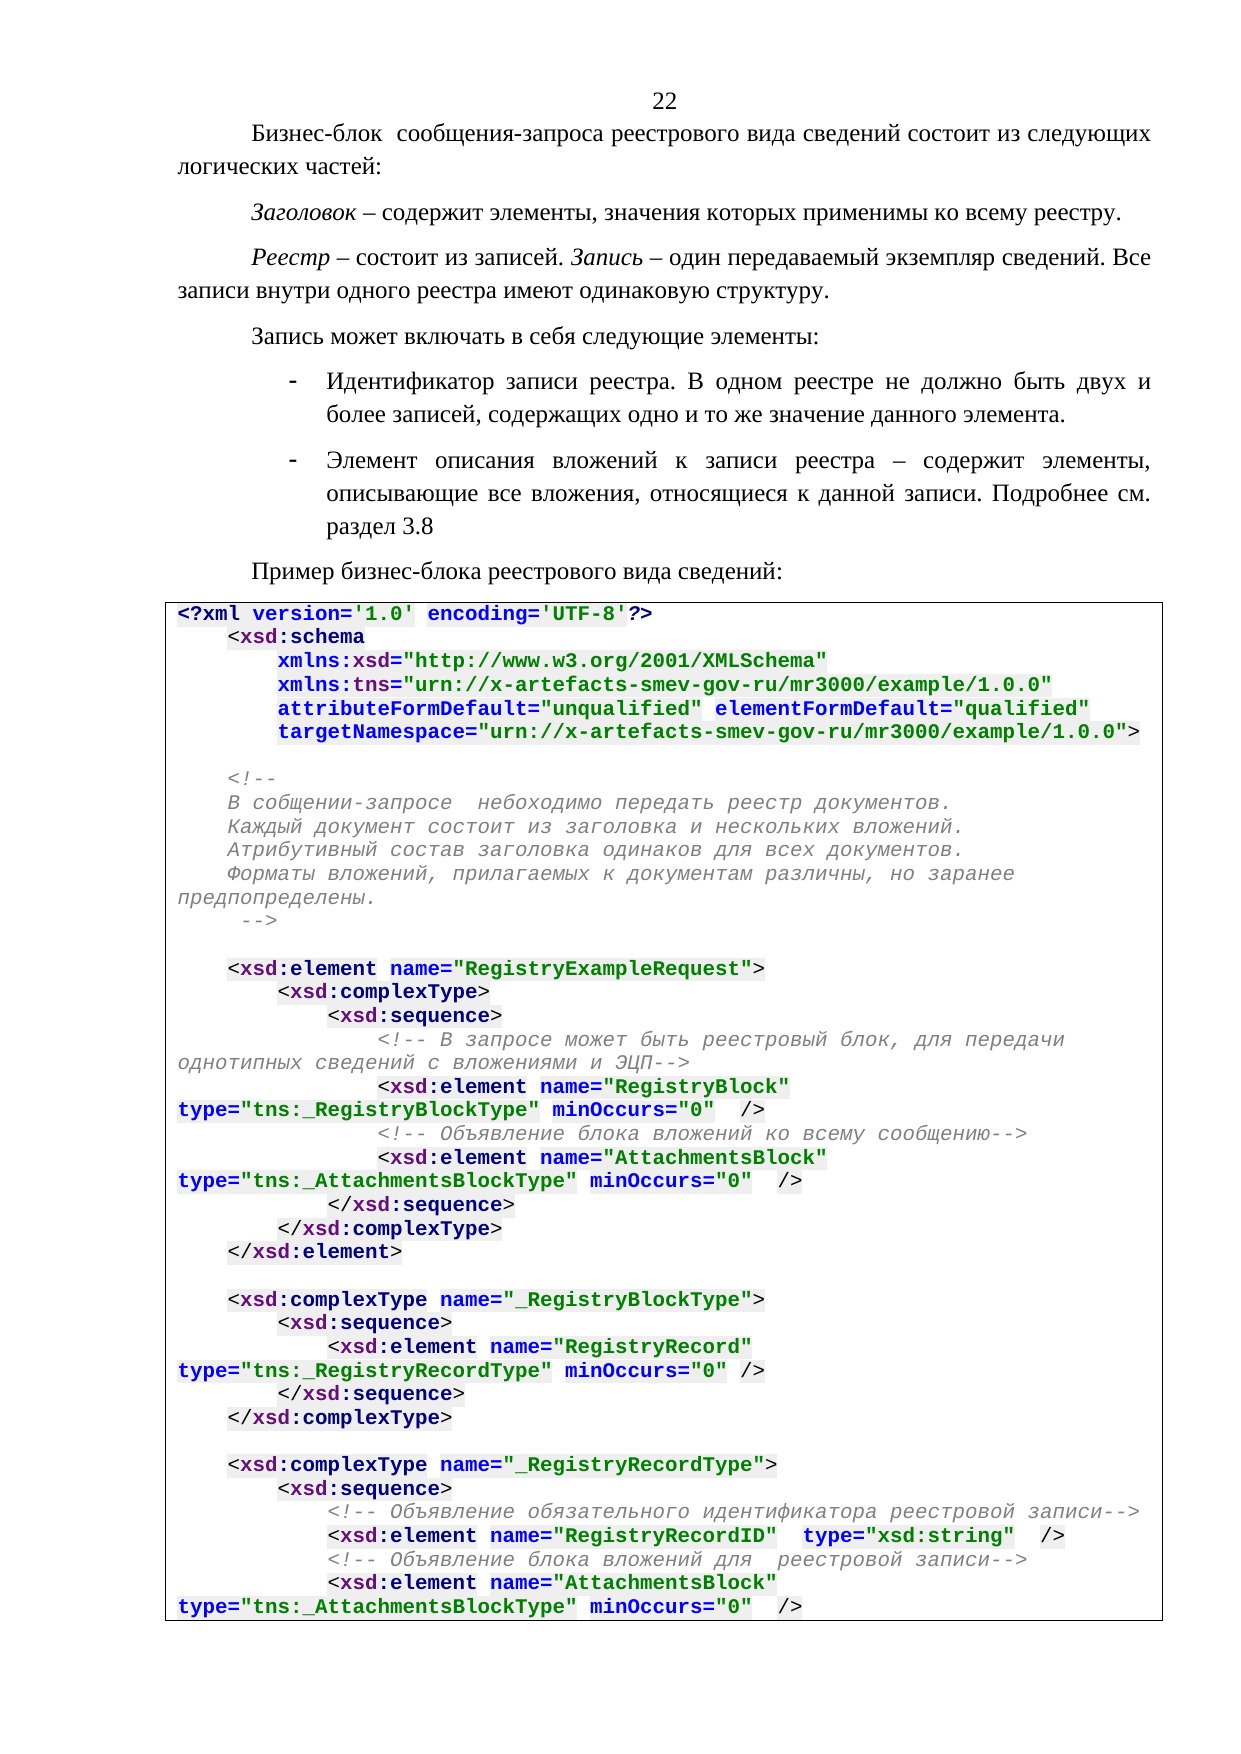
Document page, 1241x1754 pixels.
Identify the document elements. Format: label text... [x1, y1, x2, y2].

text Запись может включать в себя следующие элементы: [177, 321, 1152, 349]
text Заголовок – содержит элементы, значения которых применимы ко всему реестру. [177, 197, 1152, 225]
list Элемент описания вложений к записи реестра – содержит элементы, описывающие все вложения, относящиеся к данной записи. Подробнее см. раздел 3.8 [288, 445, 1152, 539]
text Бизнес-блок сообщения-запроса реестрового вида сведений состоит из следующих логических частей: [177, 118, 1152, 180]
text Пример бизнес-блока реестрового вида сведений: [177, 556, 1152, 585]
list Идентификатор записи реестра. В одном реестре не должно быть двух и более записей, содержащих одно и то же значение данного элемента. [288, 366, 1152, 428]
text Реестр – состоит из записей. Запись – один передаваемый экземпляр сведений. Все записи внутри одного реестра имеют одинаковую структуру. [177, 242, 1152, 304]
